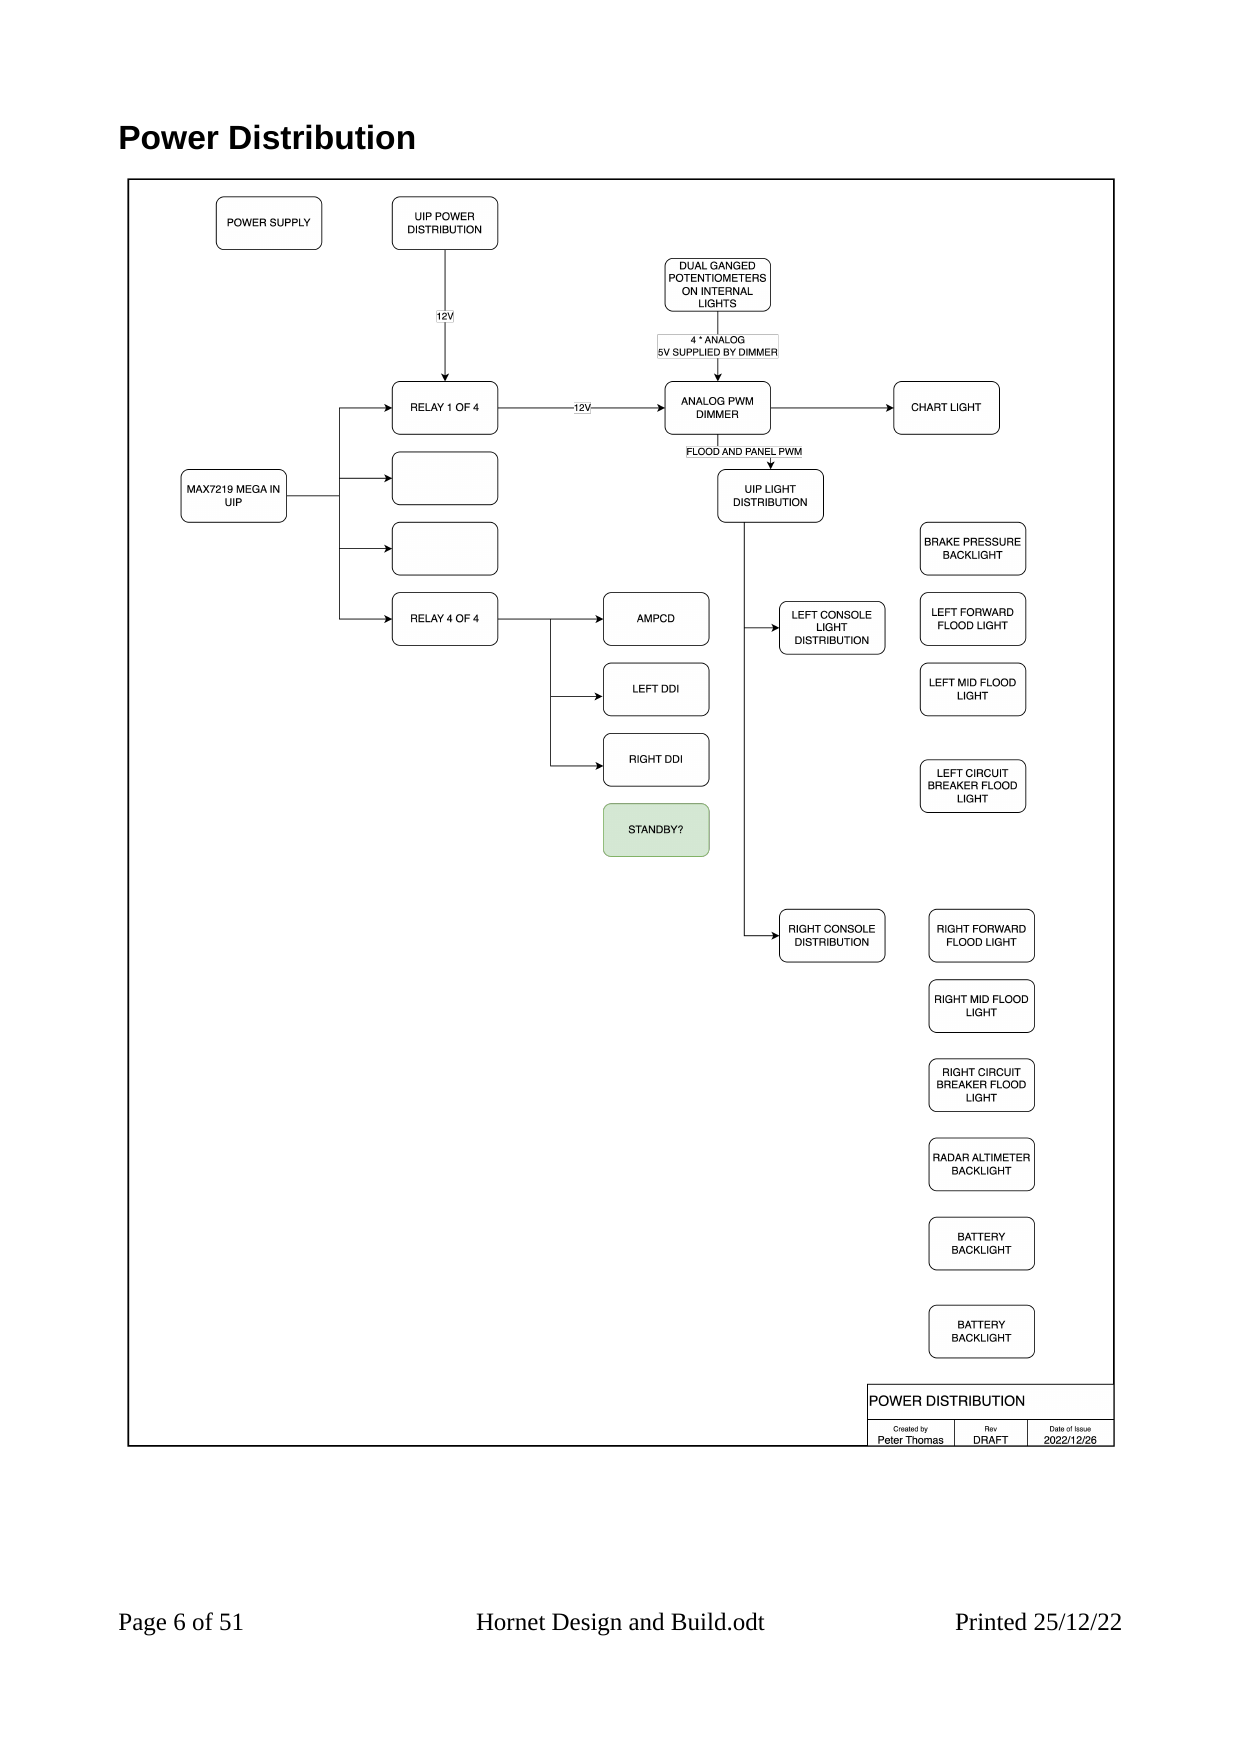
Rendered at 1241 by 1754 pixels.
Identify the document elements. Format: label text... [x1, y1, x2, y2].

subtitle Power Distribution [118, 118, 1122, 157]
picture [118, 169, 1123, 1455]
